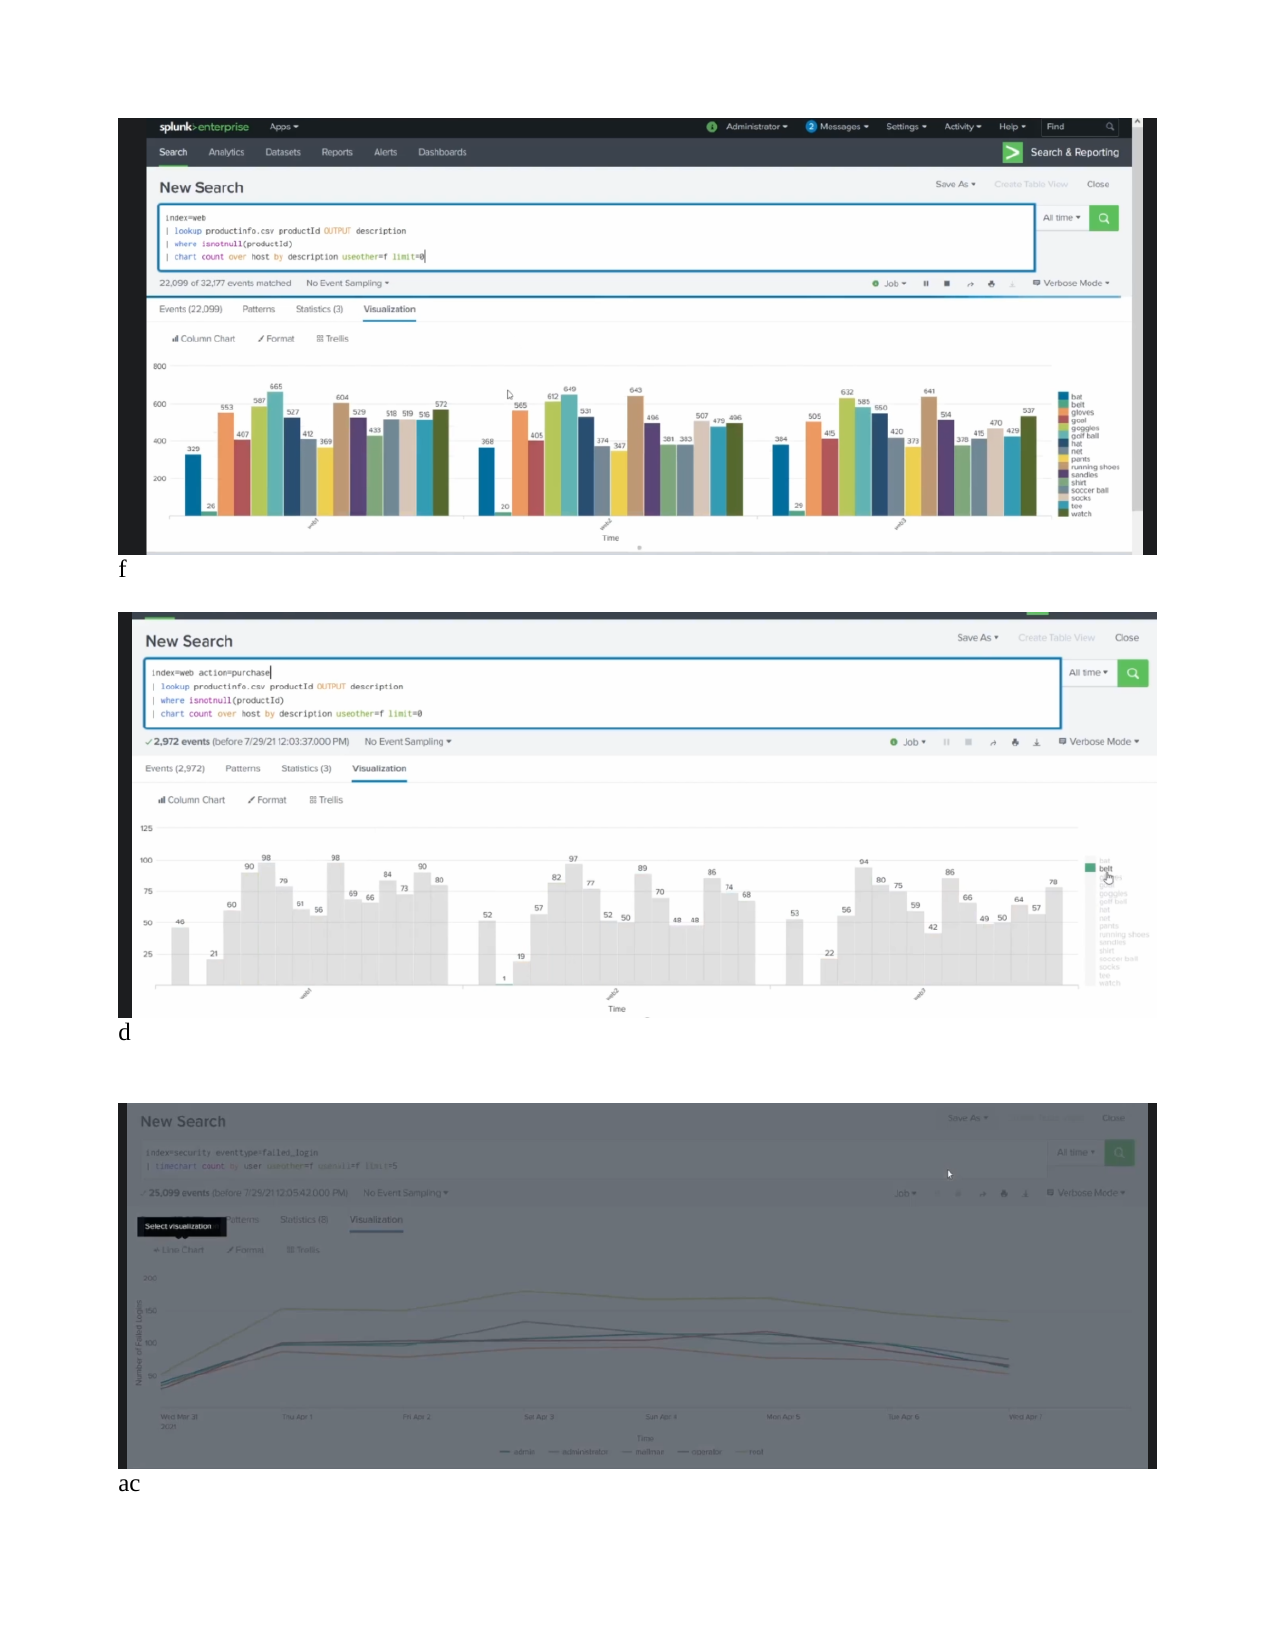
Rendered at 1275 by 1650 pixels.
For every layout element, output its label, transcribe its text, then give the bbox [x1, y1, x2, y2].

text ac [118, 1469, 1157, 1497]
picture [118, 1103, 1157, 1469]
text d [118, 1018, 1157, 1046]
picture [118, 612, 1157, 1018]
text f [118, 555, 1157, 583]
picture [118, 118, 1157, 555]
